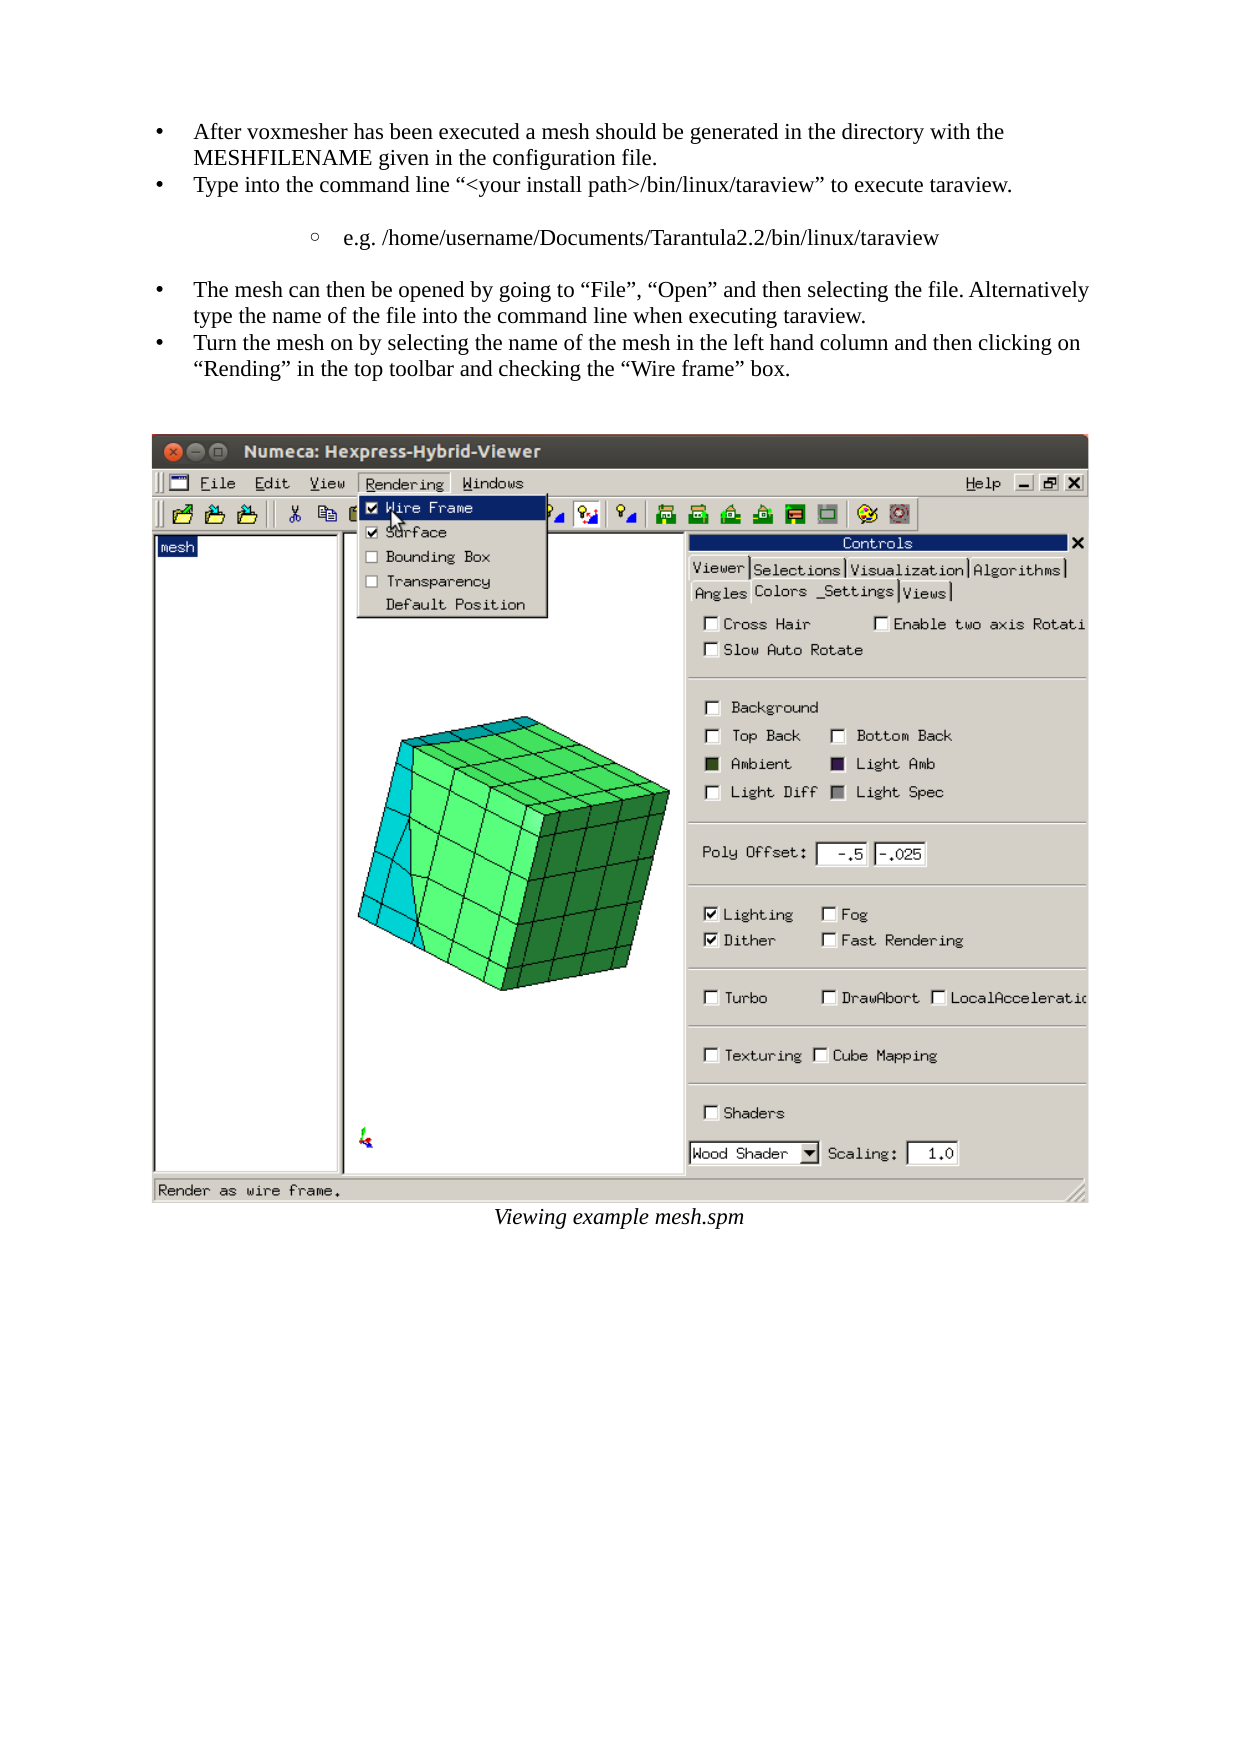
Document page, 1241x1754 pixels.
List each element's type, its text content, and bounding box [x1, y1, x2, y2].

text Viewing example mesh.spm [118, 434, 1122, 1229]
list After voxmesher has been executed a mesh should be generated in the directory with the MESHFILENAME given in the configuration file. [156, 118, 1122, 171]
list Type into the command line “<your install path>/bin/linux/taraview” to execute taraview. [156, 171, 1122, 197]
list e.g. /home/username/Documents/Tarantula2.2/bin/linux/taraview [306, 223, 1122, 250]
list The mesh can then be opened by going to “File”, “Open” and then selecting the file. Alternatively type the name of the file into the command line when executing taraview. [156, 276, 1122, 329]
list Turn the mesh on by selecting the name of the mesh in the left hand column and then clicking on “Rending” in the top toolbar and checking the “Wire frame” box. [156, 329, 1122, 382]
picture [151, 434, 393, 1203]
